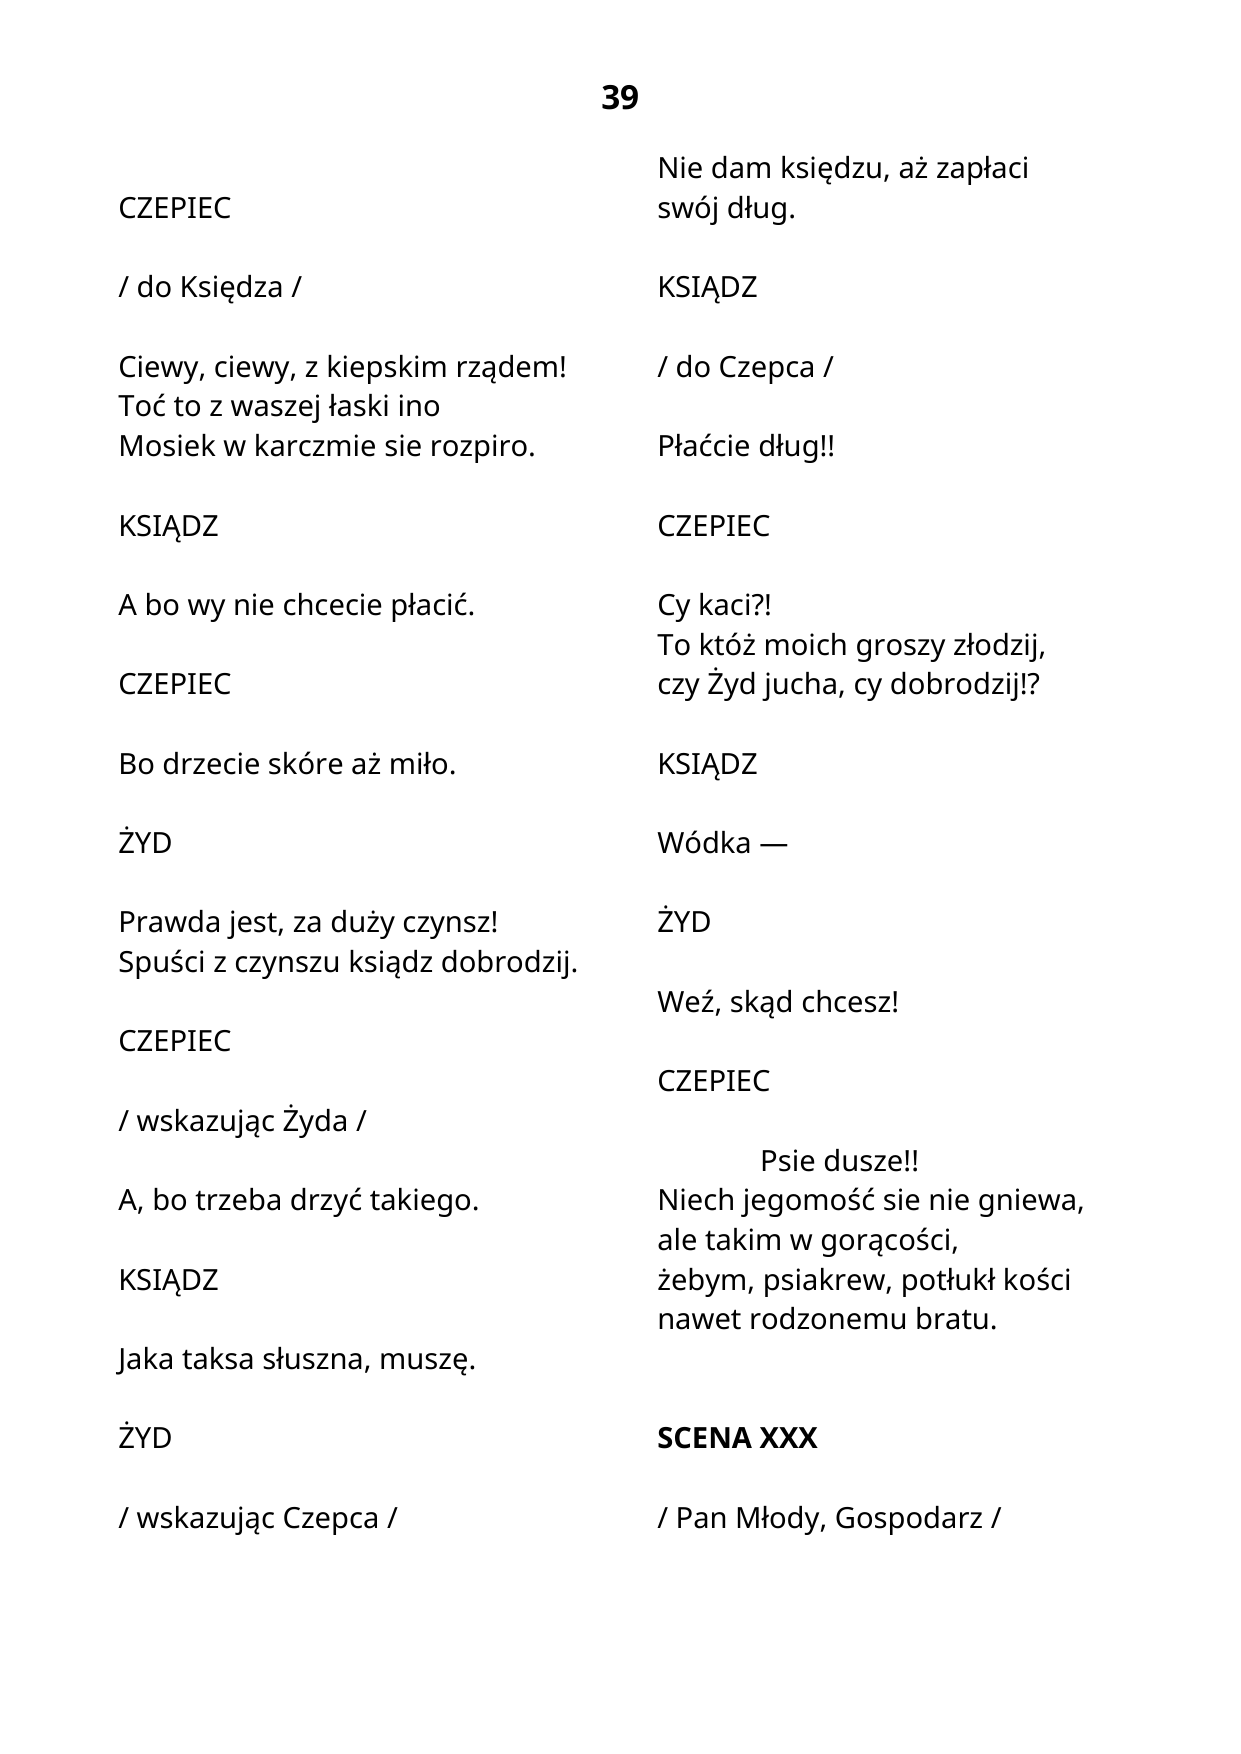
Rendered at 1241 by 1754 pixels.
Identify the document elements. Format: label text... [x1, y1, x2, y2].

text ŻYD [657, 902, 1122, 941]
text A, bo trzeba drzyć takiego. [118, 1179, 583, 1219]
text CZEPIEC [657, 505, 1122, 544]
text ale takim w gorącości, [657, 1219, 1122, 1259]
text Mosiek w karczmie sie rozpiro. [118, 425, 583, 465]
text CZEPIEC [118, 187, 583, 227]
text Jaka taksa słuszna, muszę. [118, 1338, 583, 1378]
text / Pan Młody, Gospodarz / [657, 1497, 1122, 1537]
text swój dług. [657, 187, 1122, 227]
text ŻYD [118, 822, 583, 862]
text / do Czepca / [657, 346, 1122, 386]
text CZEPIEC [657, 1060, 1122, 1100]
text / wskazując Żyda / [118, 1100, 583, 1140]
text żebym, psiakrew, potłukł kości [657, 1259, 1122, 1298]
text Psie dusze!! [657, 1140, 1122, 1179]
text CZEPIEC [118, 663, 583, 703]
text Płaćcie dług!! [657, 425, 1122, 465]
text SCENA XXX [657, 1418, 1122, 1457]
text Bo drzecie skóre aż miło. [118, 743, 583, 783]
text KSIĄDZ [657, 743, 1122, 783]
text Wódka — [657, 822, 1122, 862]
text Toć to z waszej łaski ino [118, 386, 583, 425]
text ŻYD [118, 1418, 583, 1457]
text Spuści z czynszu ksiądz dobrodzij. [118, 941, 583, 981]
text KSIĄDZ [657, 267, 1122, 306]
text / wskazując Czepca / [118, 1497, 583, 1537]
text czy Żyd jucha, cy dobrodzij!? [657, 663, 1122, 703]
text KSIĄDZ [118, 1259, 583, 1298]
text Niech jegomość sie nie gniewa, [657, 1179, 1122, 1219]
text CZEPIEC [118, 1021, 583, 1060]
text To któż moich groszy złodzij, [657, 624, 1122, 663]
text Prawda jest, za duży czynsz! [118, 902, 583, 941]
text A bo wy nie chcecie płacić. [118, 584, 583, 624]
text nawet rodzonemu bratu. [657, 1298, 1122, 1338]
text Ciewy, ciewy, z kiepskim rządem! [118, 346, 583, 386]
text Nie dam księdzu, aż zapłaci [657, 148, 1122, 187]
text Weź, skąd chcesz! [657, 981, 1122, 1021]
text / do Księdza / [118, 267, 583, 306]
text KSIĄDZ [118, 505, 583, 544]
text Cy kaci?! [657, 584, 1122, 624]
